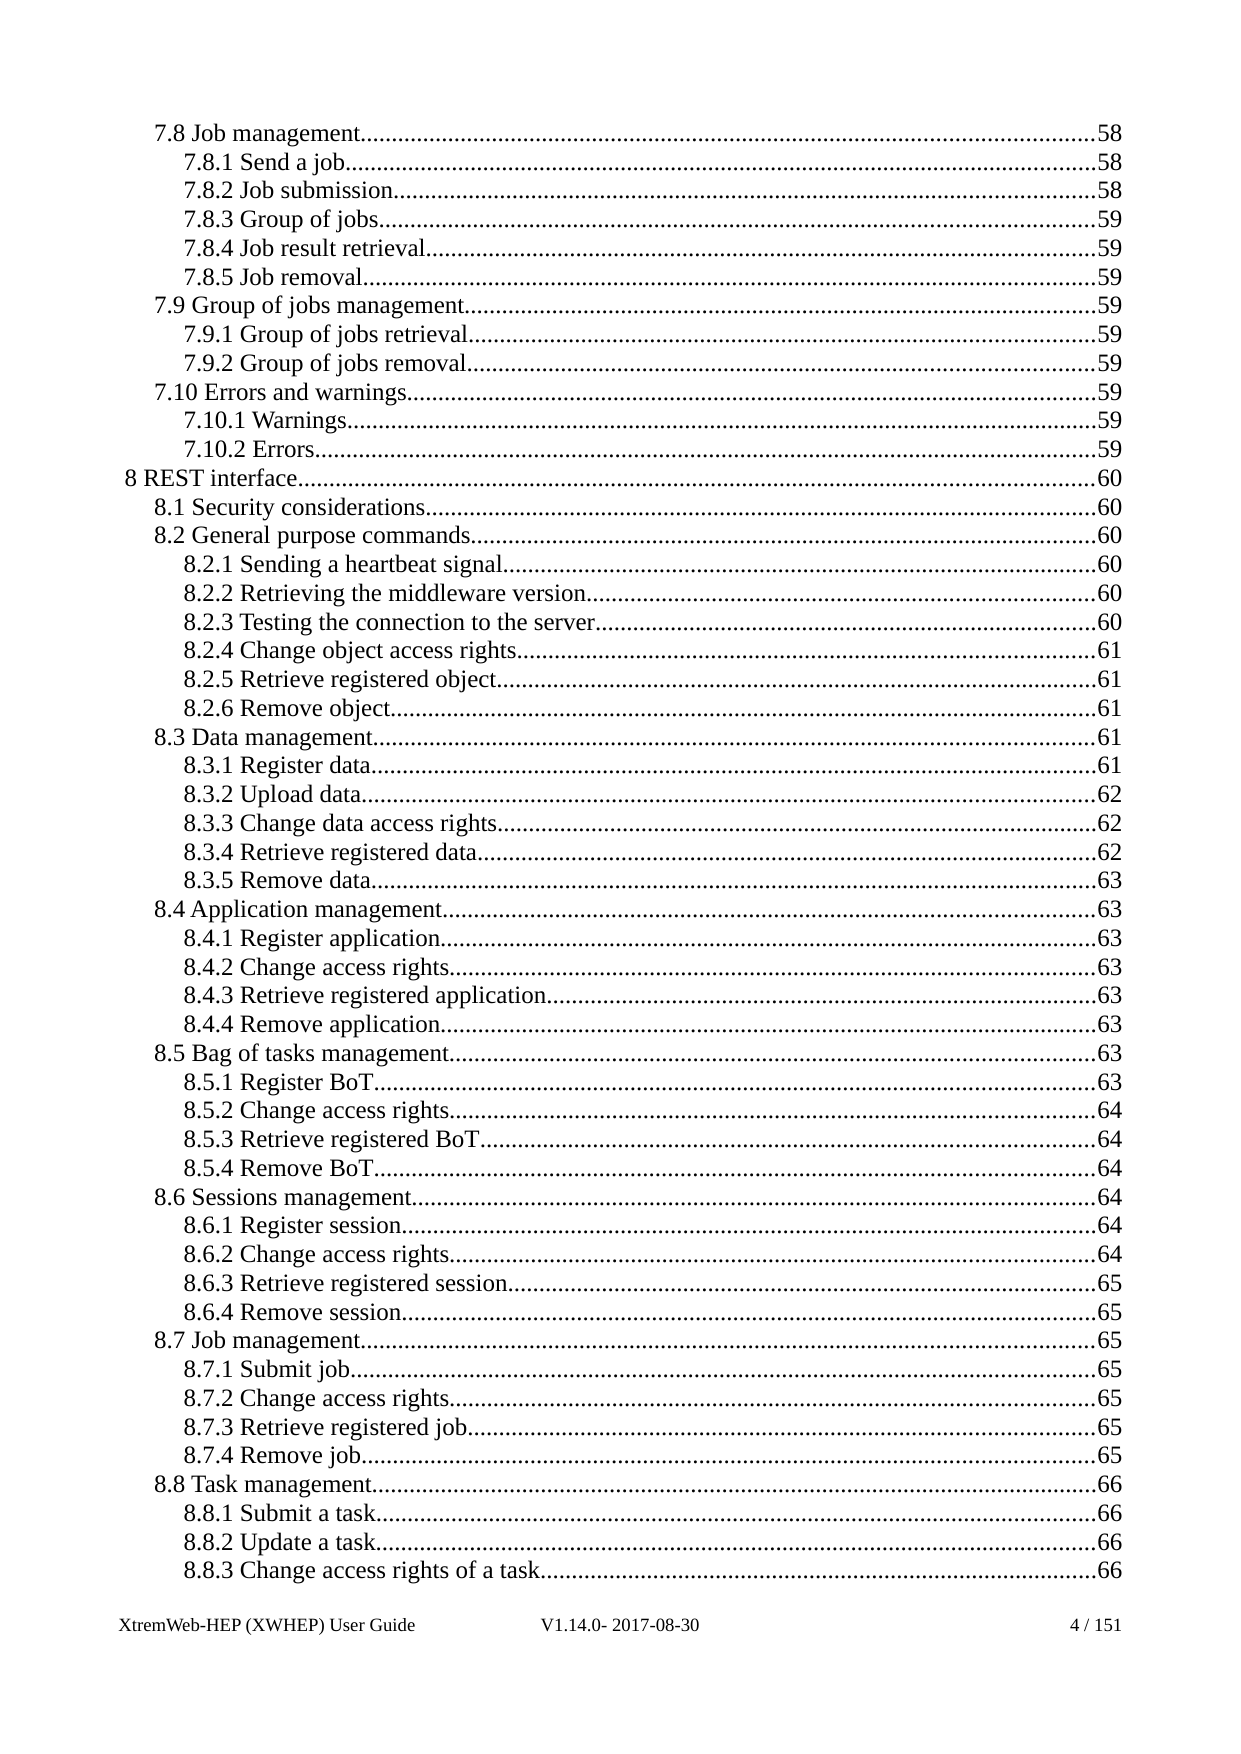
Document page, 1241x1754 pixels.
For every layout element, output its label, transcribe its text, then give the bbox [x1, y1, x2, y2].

text 8.2.3 Testing the connection to the server 60 [177, 607, 1122, 636]
text 8.3.2 Upload data 62 [177, 779, 1122, 808]
text 8.2 General purpose commands 60 [148, 521, 1122, 549]
text 8.6.1 Register session 64 [177, 1211, 1122, 1239]
text 7.8 Job management 58 [148, 118, 1122, 147]
text 7.8.2 Job submission 58 [177, 176, 1122, 204]
text 7.8.1 Send a job 58 [177, 147, 1122, 176]
text 8.7.2 Change access rights 65 [177, 1383, 1122, 1412]
text 8.3.4 Retrieve registered data 62 [177, 837, 1122, 866]
text 8.5.3 Retrieve registered BoT 64 [177, 1124, 1122, 1153]
text 8.7.4 Remove job 65 [177, 1441, 1122, 1469]
text 8.7.3 Retrieve registered job 65 [177, 1412, 1122, 1441]
text 8.8 Task management 66 [148, 1469, 1122, 1498]
text 8.1 Security considerations 60 [148, 492, 1122, 521]
text 7.9 Group of jobs management 59 [148, 291, 1122, 319]
text 7.8.5 Job removal 59 [177, 262, 1122, 291]
text 8.5.2 Change access rights 64 [177, 1096, 1122, 1124]
text 7.10.2 Errors 59 [177, 434, 1122, 463]
text 8.4.2 Change access rights 63 [177, 952, 1122, 981]
text 7.9.2 Group of jobs removal 59 [177, 348, 1122, 377]
text 7.10 Errors and warnings 59 [148, 377, 1122, 406]
text 8.8.1 Submit a task 66 [177, 1498, 1122, 1527]
text 7.9.1 Group of jobs retrieval 59 [177, 319, 1122, 348]
text 8.6 Sessions management 64 [148, 1182, 1122, 1211]
text 8.2.6 Remove object 61 [177, 693, 1122, 722]
text 8.3.5 Remove data 63 [177, 866, 1122, 894]
text 8.3.3 Change data access rights 62 [177, 808, 1122, 837]
text 8.6.3 Retrieve registered session 65 [177, 1268, 1122, 1297]
text 7.8.3 Group of jobs 59 [177, 204, 1122, 233]
text 8 REST interface 60 [118, 463, 1122, 492]
text 7.8.4 Job result retrieval 59 [177, 233, 1122, 262]
text 8.2.4 Change object access rights 61 [177, 636, 1122, 664]
text 8.5.1 Register BoT 63 [177, 1067, 1122, 1096]
text 8.2.2 Retrieving the middleware version 60 [177, 578, 1122, 607]
text 8.6.4 Remove session 65 [177, 1297, 1122, 1326]
text 8.3 Data management 61 [148, 722, 1122, 751]
text 8.4.1 Register application 63 [177, 923, 1122, 952]
text 8.7 Job management 65 [148, 1326, 1122, 1354]
text 8.6.2 Change access rights 64 [177, 1239, 1122, 1268]
text 8.5.4 Remove BoT 64 [177, 1153, 1122, 1182]
text 8.4 Application management 63 [148, 894, 1122, 923]
text 8.3.1 Register data 61 [177, 751, 1122, 779]
text 8.4.4 Remove application 63 [177, 1009, 1122, 1038]
text 8.8.2 Update a task 66 [177, 1527, 1122, 1556]
text 8.2.5 Retrieve registered object 61 [177, 664, 1122, 693]
text 8.7.1 Submit job 65 [177, 1354, 1122, 1383]
text 8.8.3 Change access rights of a task 66 [177, 1556, 1122, 1584]
text 8.5 Bag of tasks management 63 [148, 1038, 1122, 1067]
text 8.2.1 Sending a heartbeat signal 60 [177, 549, 1122, 578]
text 8.4.3 Retrieve registered application 63 [177, 981, 1122, 1009]
text 7.10.1 Warnings 59 [177, 406, 1122, 434]
